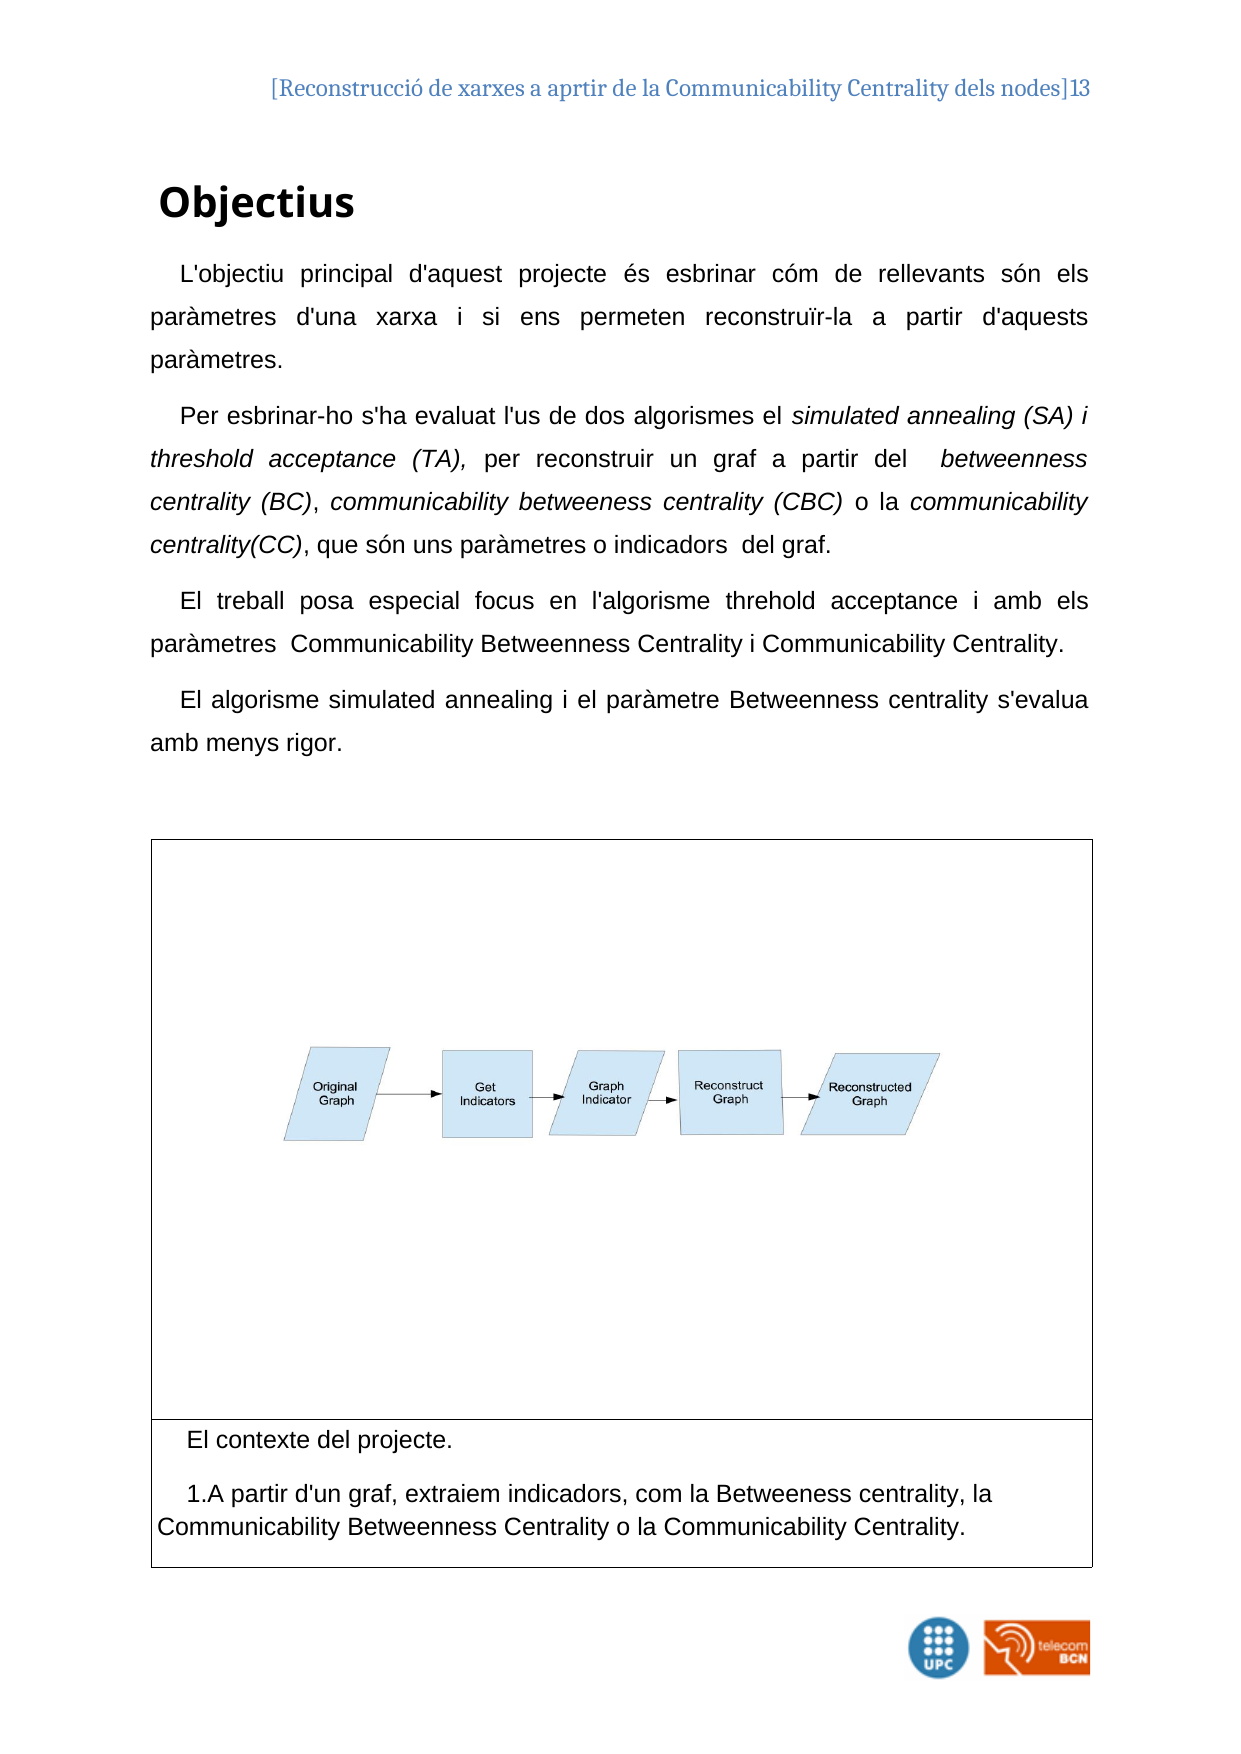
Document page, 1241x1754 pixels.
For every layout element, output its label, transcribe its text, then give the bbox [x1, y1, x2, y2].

text El treball posa especial focus en l'algorisme threhold acceptance i amb els paràmetres Communicability Betweenness Centrality i Communicability Centrality. [150, 586, 1090, 658]
text El algorisme simulated annealing i el paràmetre Betweenness centrality s'evalua amb menys rigor. [150, 684, 1090, 756]
table_cell El contexte del projecte. 1.A partir d'un graf, extraiem indicadors, com la Betweeness centrality, la Communicability Betweenness Centrality o la Communicability Centrality. [152, 1420, 1092, 1567]
picture [234, 844, 1009, 1360]
table_header [152, 840, 1092, 1419]
subtitle Objectius [158, 173, 1090, 230]
text L'objectiu principal d'aquest projecte és esbrinar cóm de rellevants són els paràmetres d'una xarxa i si ens permeten reconstruïr-la a partir d'aquests paràmetres. [150, 259, 1090, 374]
text Per esbrinar-ho s'ha evaluat l'us de dos algorismes el simulated annealing (SA) i threshold acceptance (TA), per reconstruir un graf a partir del betweenness centrality (BC), communicability betweeness centrality (CBC) o la communicability centrality(CC), que són uns paràmetres o indicadors del graf. [150, 401, 1090, 559]
picture [904, 1614, 1091, 1681]
